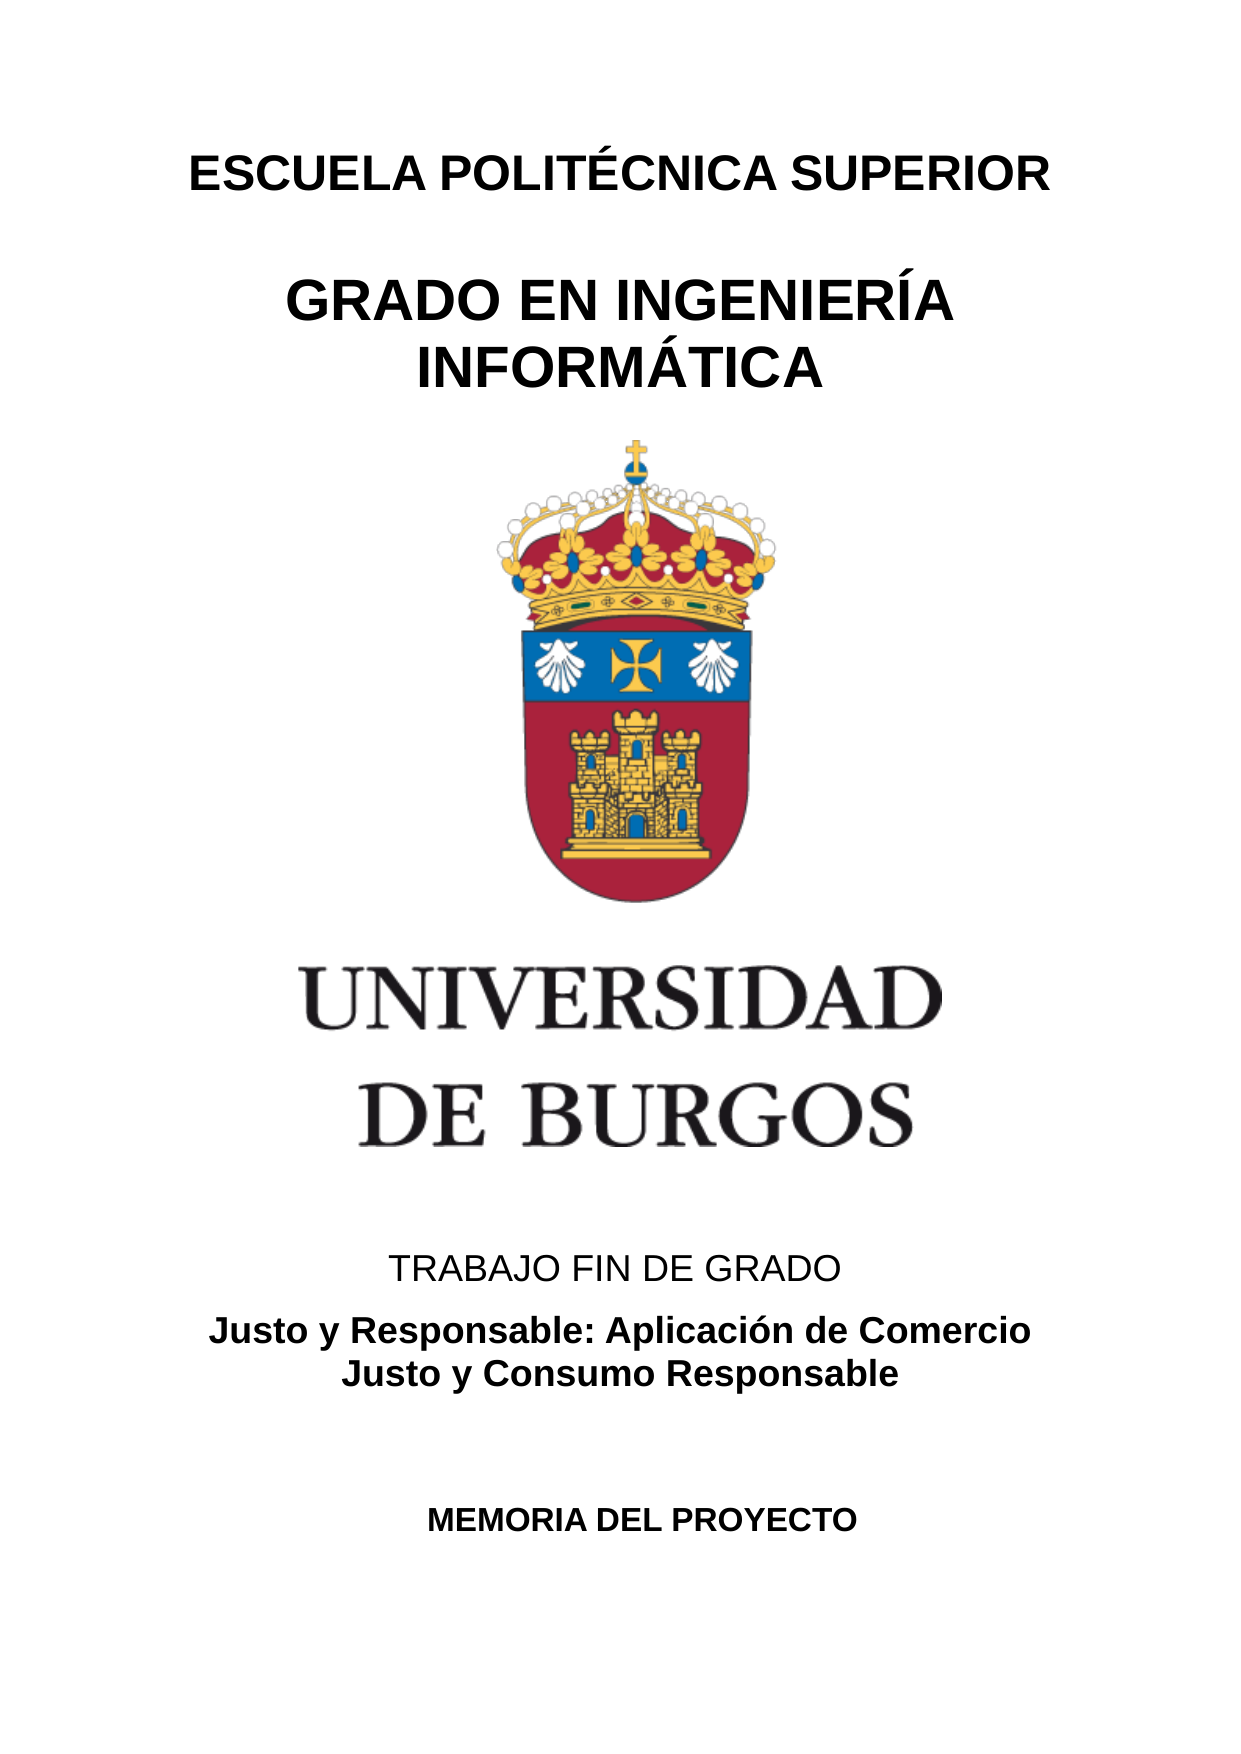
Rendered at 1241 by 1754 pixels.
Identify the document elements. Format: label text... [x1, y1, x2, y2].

title GRADO EN INGENIERÍA INFORMÁTICA [118, 266, 1122, 400]
subtitle MEMORIA DEL PROYECTO [162, 1500, 1122, 1539]
title ESCUELA POLITÉCNICA SUPERIOR [118, 143, 1122, 200]
picture [298, 440, 942, 1147]
subtitle Justo y Responsable: Aplicación de Comercio Justo y Consumo Responsable [118, 1308, 1122, 1395]
subtitle TRABAJO FIN DE GRADO [118, 1247, 1122, 1290]
